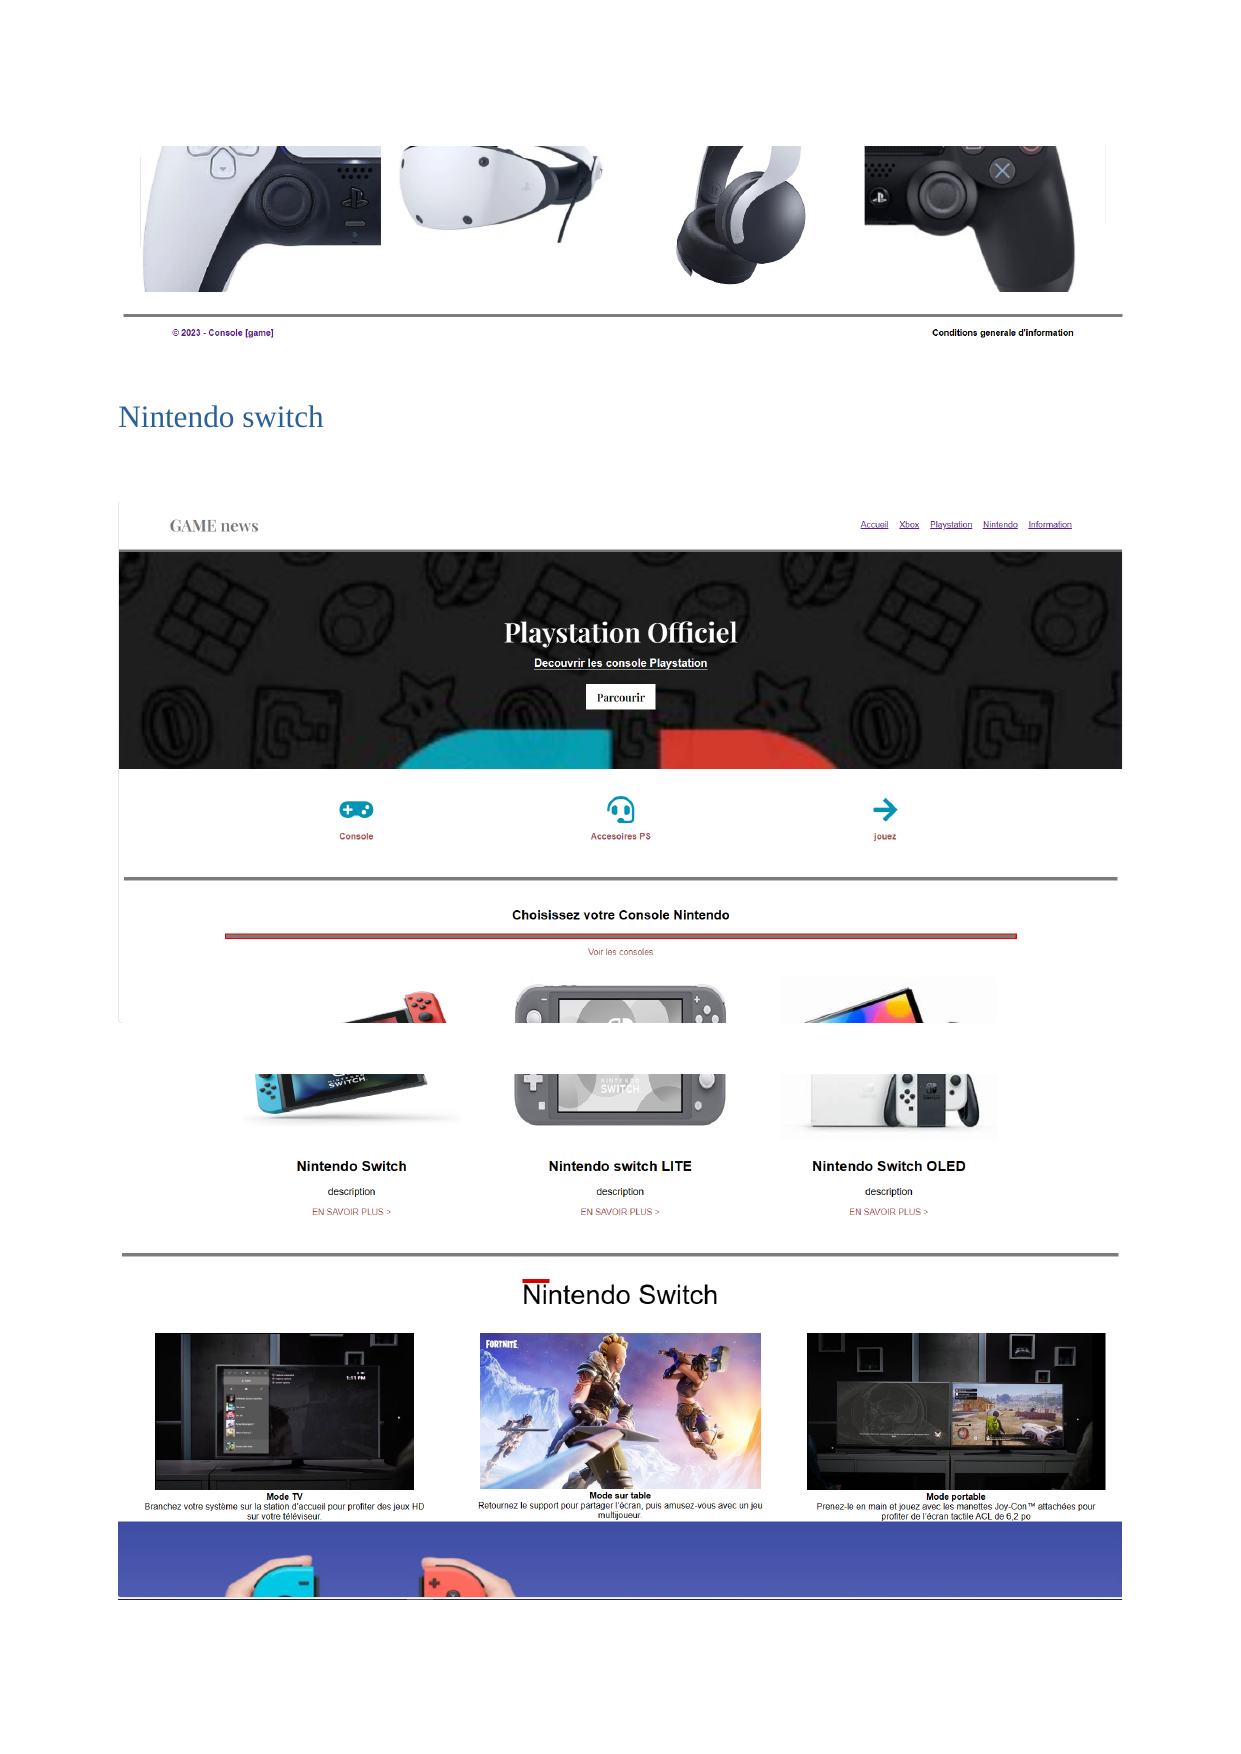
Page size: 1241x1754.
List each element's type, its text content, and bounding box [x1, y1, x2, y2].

picture [118, 502, 1123, 1023]
text Nintendo switch [118, 399, 1122, 435]
picture [118, 1074, 1123, 1600]
picture [121, 146, 1126, 347]
